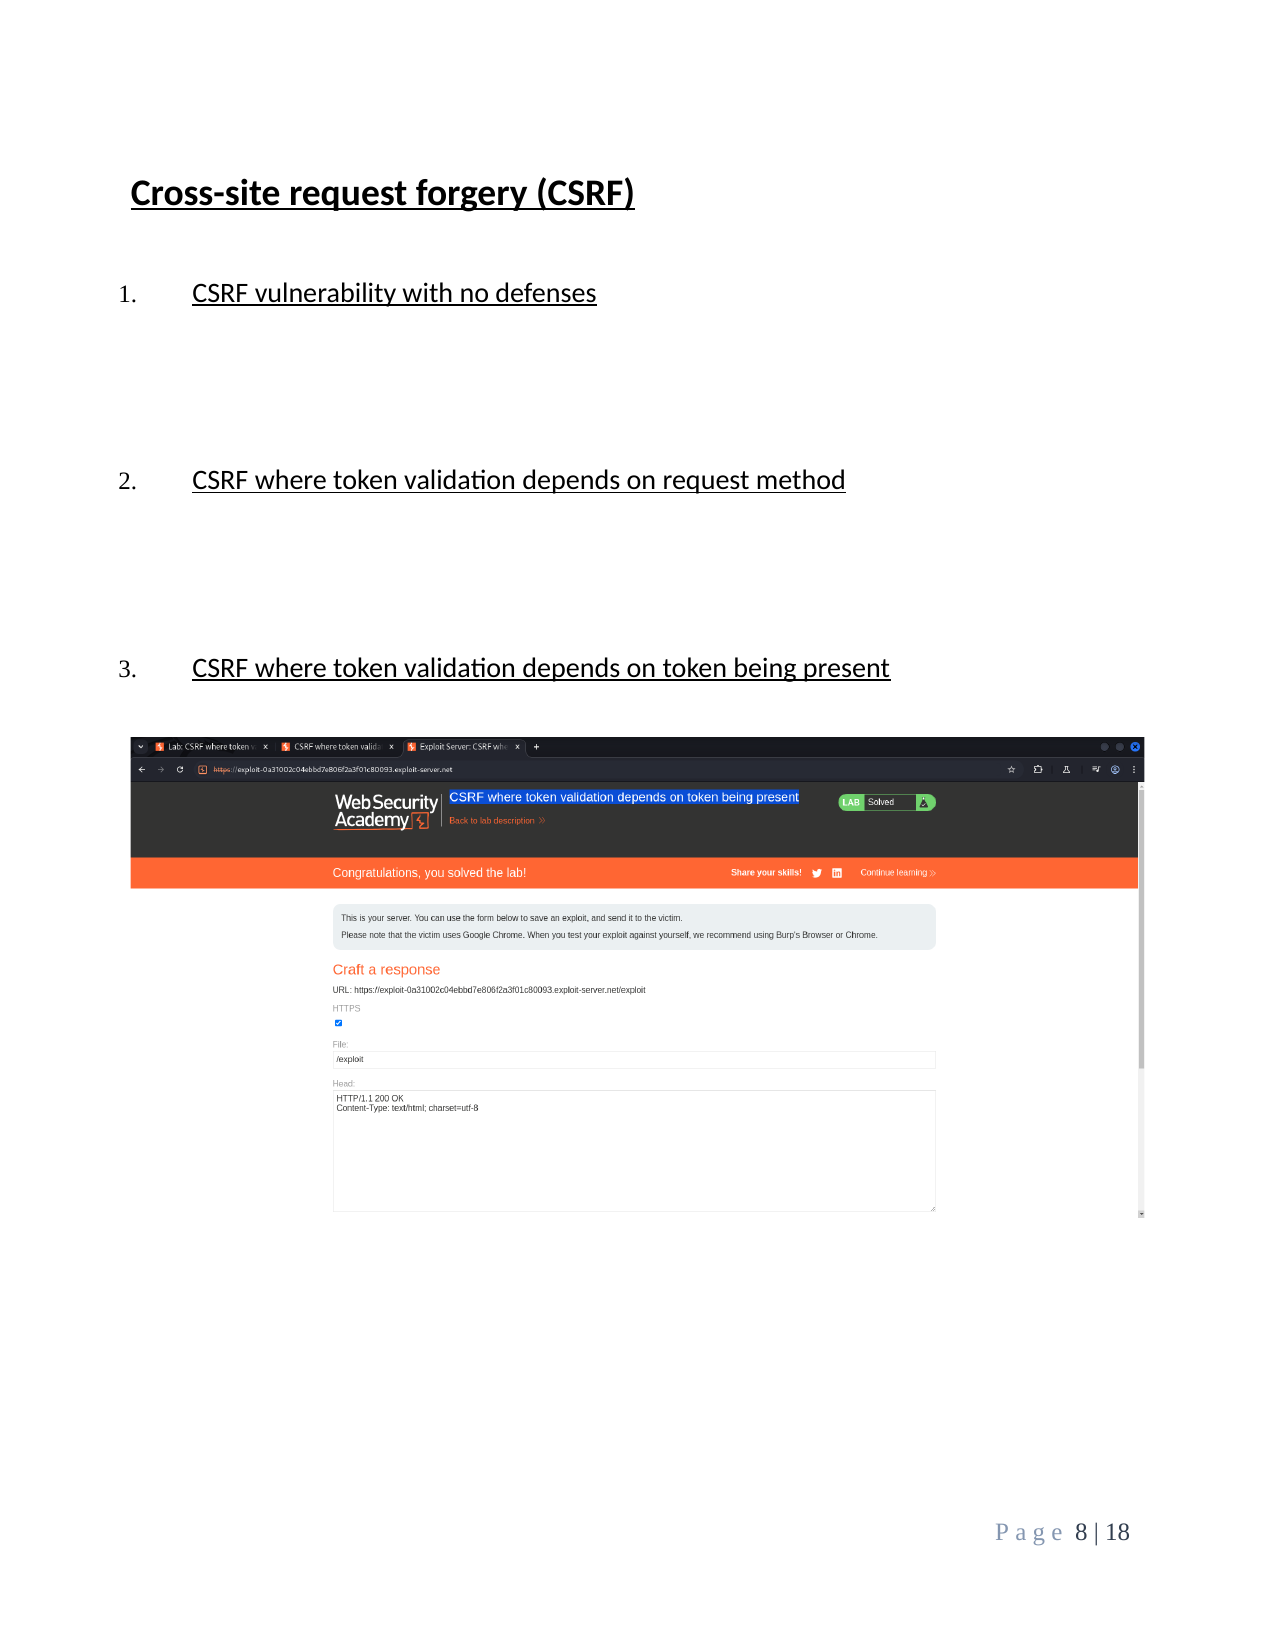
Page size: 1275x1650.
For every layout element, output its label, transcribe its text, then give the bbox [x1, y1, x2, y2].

subtitle Cross-site request forgery (CSRF) [131, 169, 1144, 214]
list CSRF where token validation depends on token being present [118, 650, 1144, 684]
list CSRF vulnerability with no defenses [118, 275, 1144, 309]
list CSRF where token validation depends on request method [118, 462, 1144, 497]
